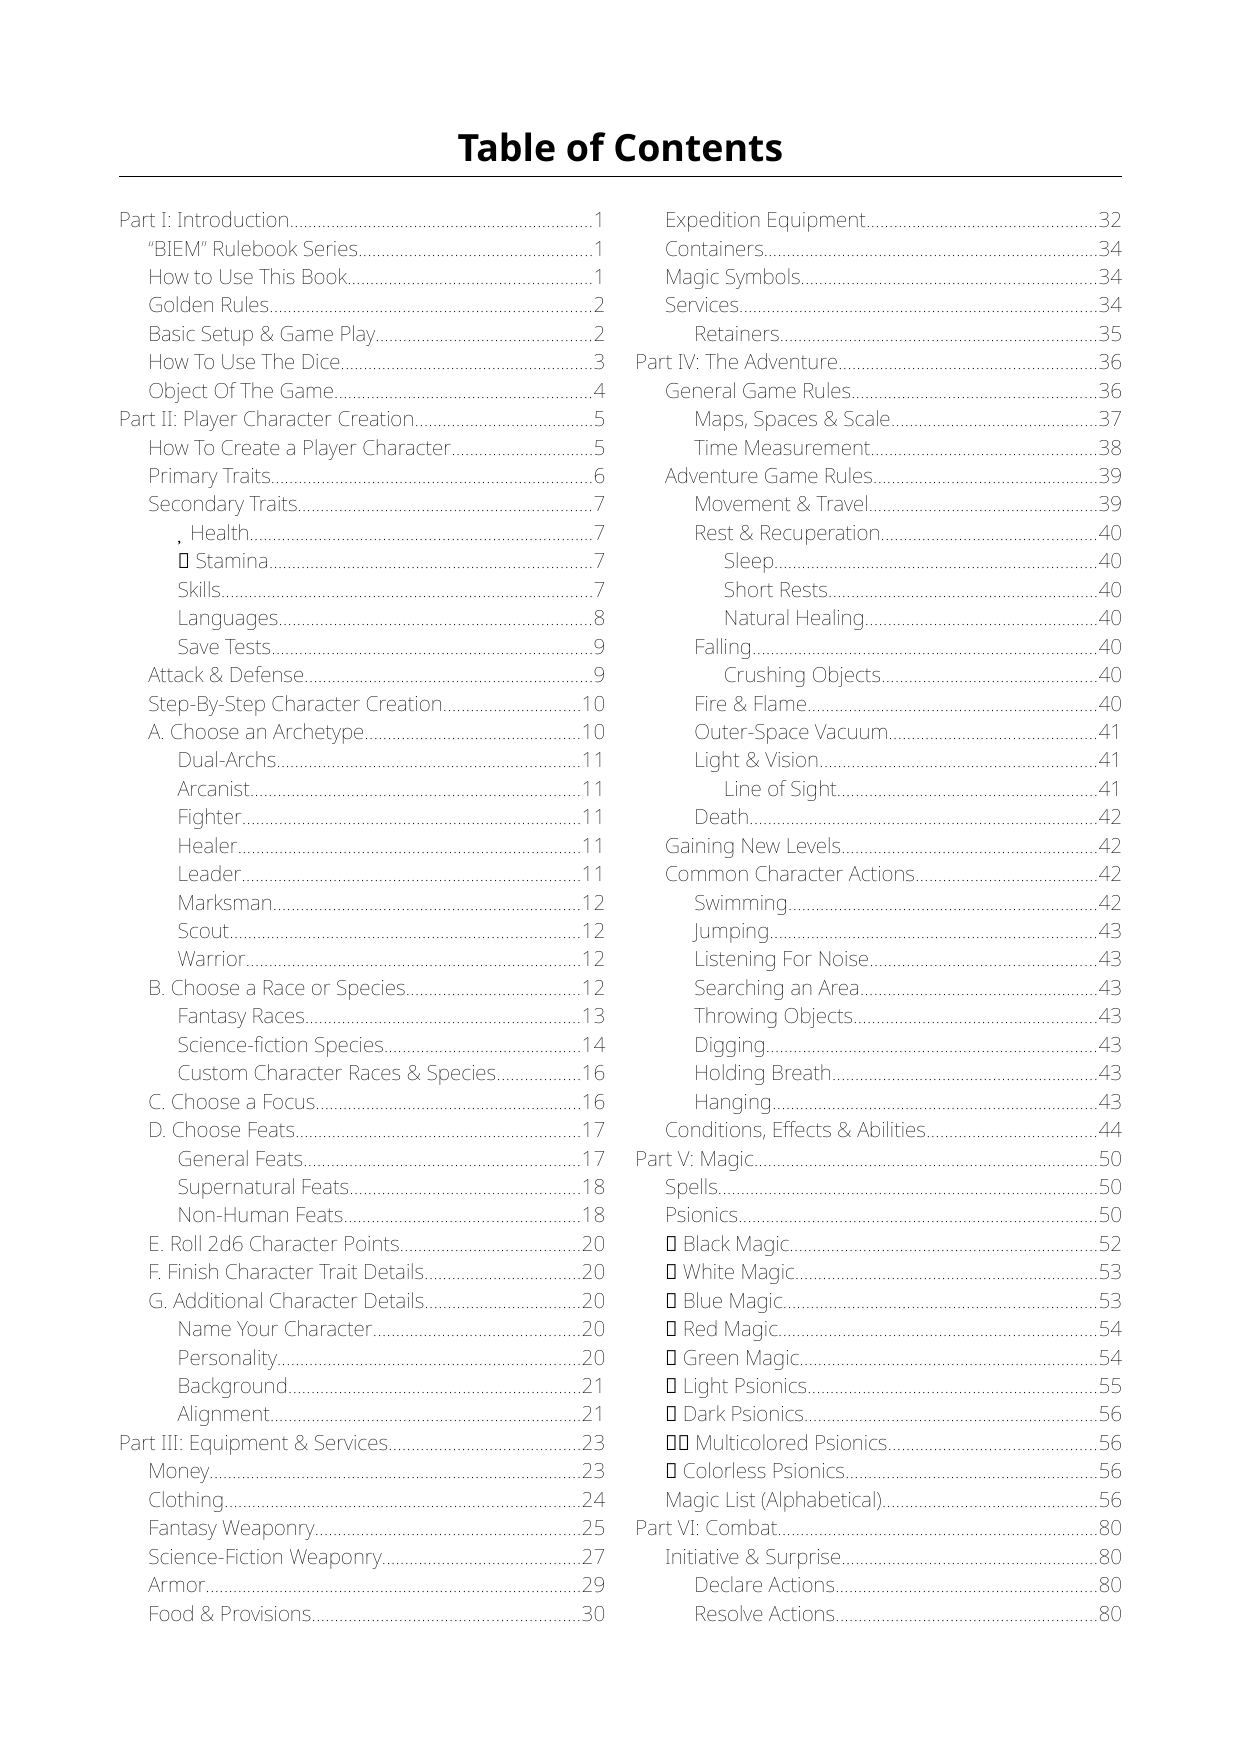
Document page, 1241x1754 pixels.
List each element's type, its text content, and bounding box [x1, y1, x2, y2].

text Name Your Character 20 [177, 1314, 605, 1343]
text Throwing Objects 43 [694, 1001, 1122, 1030]
text Part I: Introduction 1 [118, 205, 605, 234]
text Part IV: The Adventure 36 [635, 347, 1122, 376]
text Golden Rules 2 [148, 291, 605, 319]
text Light & Vision 41 [694, 746, 1122, 774]
text Languages 8 [177, 603, 605, 632]
text General Game Rules 36 [665, 376, 1122, 404]
text Searching an Area 43 [694, 973, 1122, 1001]
text Magic Symbols 34 [665, 262, 1122, 291]
text Alignment 21 [177, 1399, 605, 1428]
text Containers 34 [665, 234, 1122, 262]
text Skills 7 [177, 575, 605, 603]
text Marksman 12 [177, 888, 605, 916]
text Fantasy Weaponry 25 [148, 1513, 605, 1542]
text Arcanist 11 [177, 774, 605, 802]
text B. Choose a Race or Species 12 [148, 973, 605, 1001]
text Movement & Travel 39 [694, 489, 1122, 518]
text Part III: Equipment & Services 23 [118, 1428, 605, 1456]
text Maps, Spaces & Scale 37 [694, 404, 1122, 433]
text  Stamina 7 [177, 546, 605, 575]
text  Blue Magic 53 [665, 1286, 1122, 1314]
text Magic List (Alphabetical) 56 [665, 1485, 1122, 1513]
text Fire & Flame 40 [694, 689, 1122, 717]
text Food & Provisions 30 [148, 1599, 605, 1627]
text Attack & Defense 9 [148, 660, 605, 689]
text A. Choose an Archetype 10 [148, 717, 605, 746]
text Custom Character Races & Species 16 [177, 1058, 605, 1087]
text How To Use The Dice 3 [148, 347, 605, 376]
text Save Tests 9 [177, 632, 605, 660]
text Part VI: Combat 80 [635, 1513, 1122, 1542]
text Science-fiction Species 14 [177, 1030, 605, 1058]
text Supernatural Feats 18 [177, 1172, 605, 1201]
text Scout 12 [177, 916, 605, 944]
text  Multicolored Psionics 56 [665, 1428, 1122, 1456]
text Swimming 42 [694, 888, 1122, 916]
text Non-Human Feats 18 [177, 1201, 605, 1229]
text Adventure Game Rules 39 [665, 461, 1122, 489]
text Death 42 [694, 802, 1122, 831]
text Jumping 43 [694, 916, 1122, 944]
text Warrior 12 [177, 944, 605, 973]
text Initiative & Surprise 80 [665, 1542, 1122, 1570]
text Primary Traits 6 [148, 461, 605, 489]
text “BIEM” Rulebook Series 1 [148, 234, 605, 262]
text Science-Fiction Weaponry 27 [148, 1542, 605, 1570]
text G. Additional Character Details 20 [148, 1286, 605, 1314]
text Crushing Objects 40 [724, 660, 1122, 689]
text Object Of The Game 4 [148, 376, 605, 404]
text  Green Magic 54 [665, 1343, 1122, 1371]
text How to Use This Book 1 [148, 262, 605, 291]
text C. Choose a Focus 16 [148, 1087, 605, 1115]
text Part II: Player Character Creation 5 [118, 404, 605, 433]
text  White Magic 53 [665, 1257, 1122, 1286]
text Fantasy Races 13 [177, 1001, 605, 1030]
text Spells 50 [665, 1172, 1122, 1201]
text Hanging 43 [694, 1087, 1122, 1115]
text E. Roll 2d6 Character Points 20 [148, 1229, 605, 1257]
text  Red Magic 54 [665, 1314, 1122, 1343]
text Resolve Actions 80 [694, 1599, 1122, 1627]
text Secondary Traits 7 [148, 489, 605, 518]
text  Colorless Psionics 56 [665, 1456, 1122, 1485]
text Dual-Archs 11 [177, 746, 605, 774]
text Common Character Actions 42 [665, 859, 1122, 888]
text Leader 11 [177, 859, 605, 888]
text Line of Sight 41 [724, 774, 1122, 802]
text How To Create a Player Character 5 [148, 433, 605, 461]
text Declare Actions 80 [694, 1570, 1122, 1599]
text Rest & Recuperation 40 [694, 518, 1122, 546]
text Gaining New Levels 42 [665, 831, 1122, 859]
text Natural Healing 40 [724, 603, 1122, 632]
text Money 23 [148, 1456, 605, 1485]
text Healer 11 [177, 831, 605, 859]
text Part V: Magic 50 [635, 1144, 1122, 1172]
text Sleep 40 [724, 546, 1122, 575]
text  Dark Psionics 56 [665, 1399, 1122, 1428]
text Expedition Equipment 32 [665, 205, 1122, 234]
text Holding Breath 43 [694, 1058, 1122, 1087]
text Armor 29 [148, 1570, 605, 1599]
text  Light Psionics 55 [665, 1371, 1122, 1399]
text Short Rests 40 [724, 575, 1122, 603]
text Fighter 11 [177, 802, 605, 831]
text Step-By-Step Character Creation 10 [148, 689, 605, 717]
text Falling 40 [694, 632, 1122, 660]
text Retainers 35 [694, 319, 1122, 347]
text D. Choose Feats 17 [148, 1115, 605, 1144]
text Digging 43 [694, 1030, 1122, 1058]
text General Feats 17 [177, 1144, 605, 1172]
text Outer-Space Vacuum 41 [694, 717, 1122, 746]
text Background 21 [177, 1371, 605, 1399]
text  Black Magic 52 [665, 1229, 1122, 1257]
text Conditions, Effects & Abilities 44 [665, 1115, 1122, 1144]
text Clothing 24 [148, 1485, 605, 1513]
text Time Measurement 38 [694, 433, 1122, 461]
text Listening For Noise 43 [694, 944, 1122, 973]
text F. Finish Character Trait Details 20 [148, 1257, 605, 1286]
text  Health 7 [177, 518, 605, 546]
text Basic Setup & Game Play 2 [148, 319, 605, 347]
text Personality 20 [177, 1343, 605, 1371]
text Psionics 50 [665, 1201, 1122, 1229]
text Services 34 [665, 291, 1122, 319]
